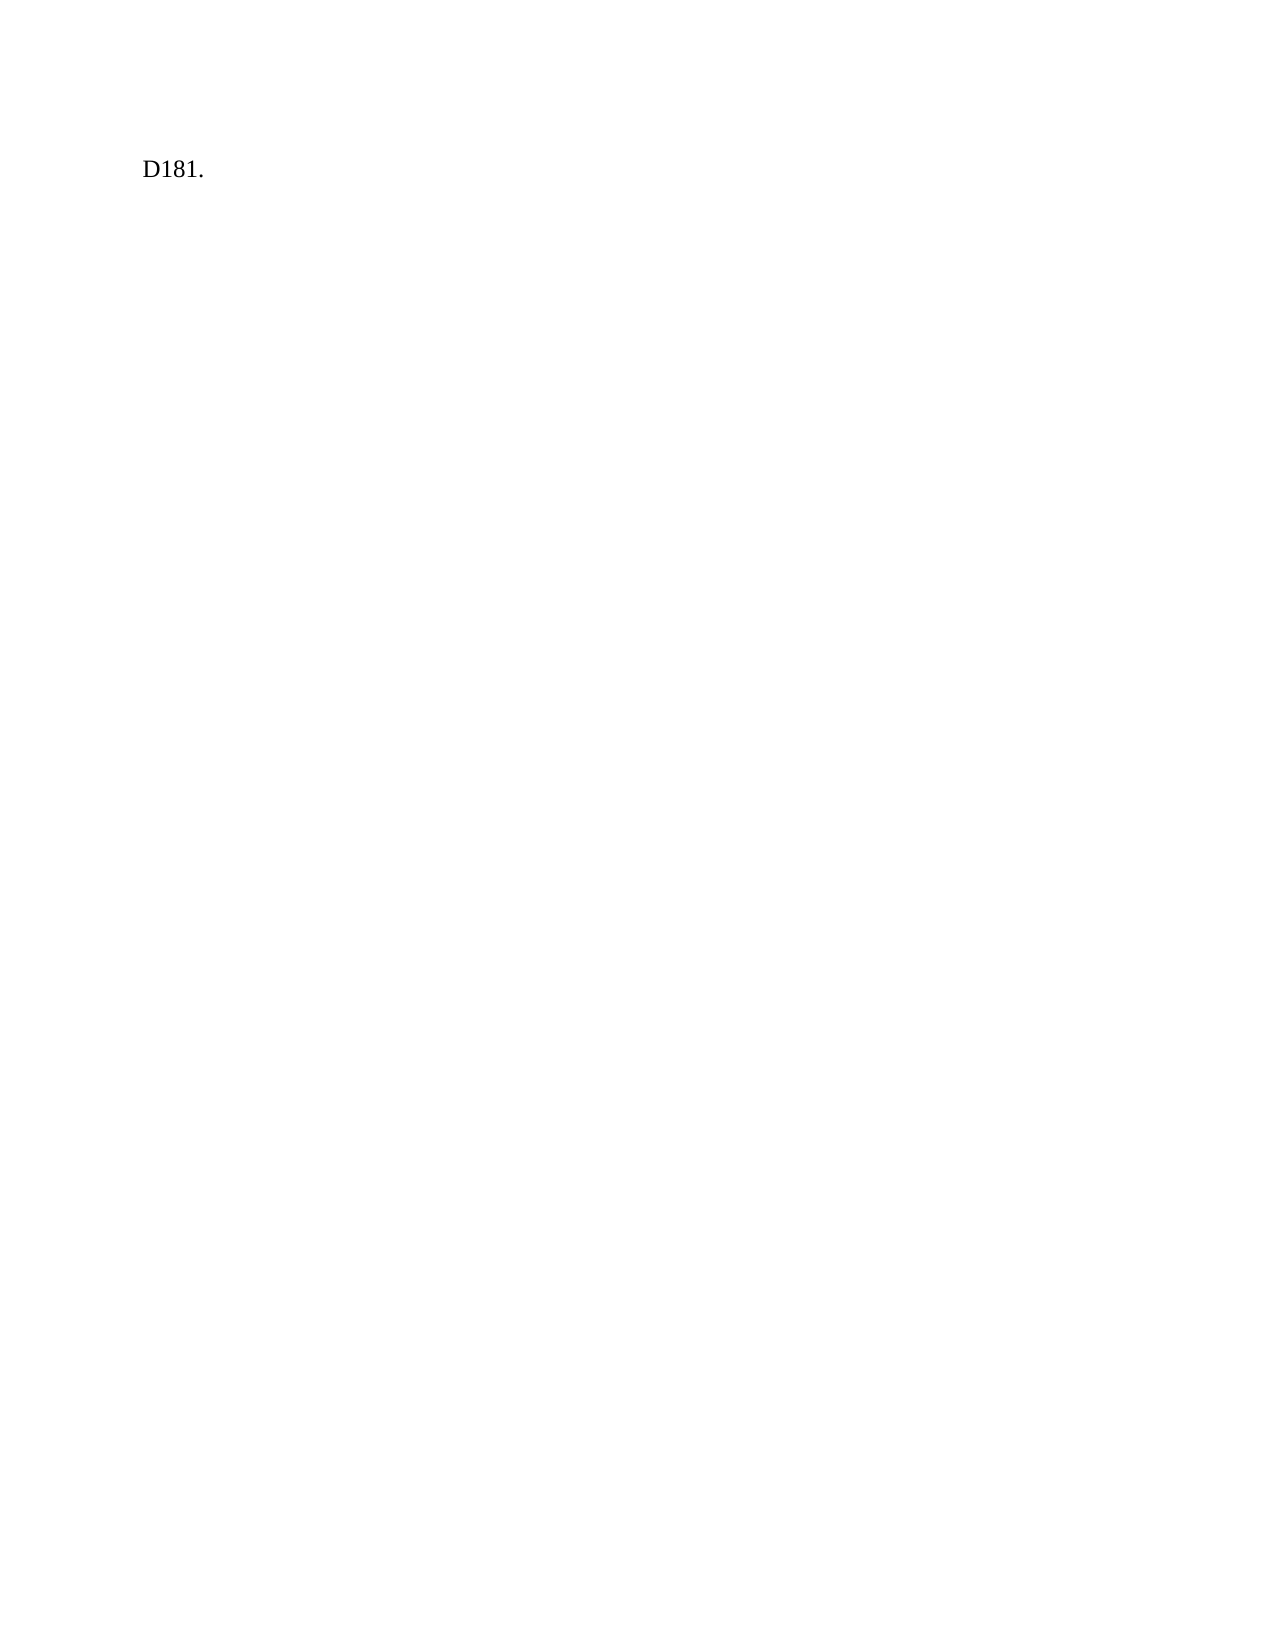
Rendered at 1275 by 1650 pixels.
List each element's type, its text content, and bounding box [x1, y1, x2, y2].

text D181. [142, 156, 1177, 183]
